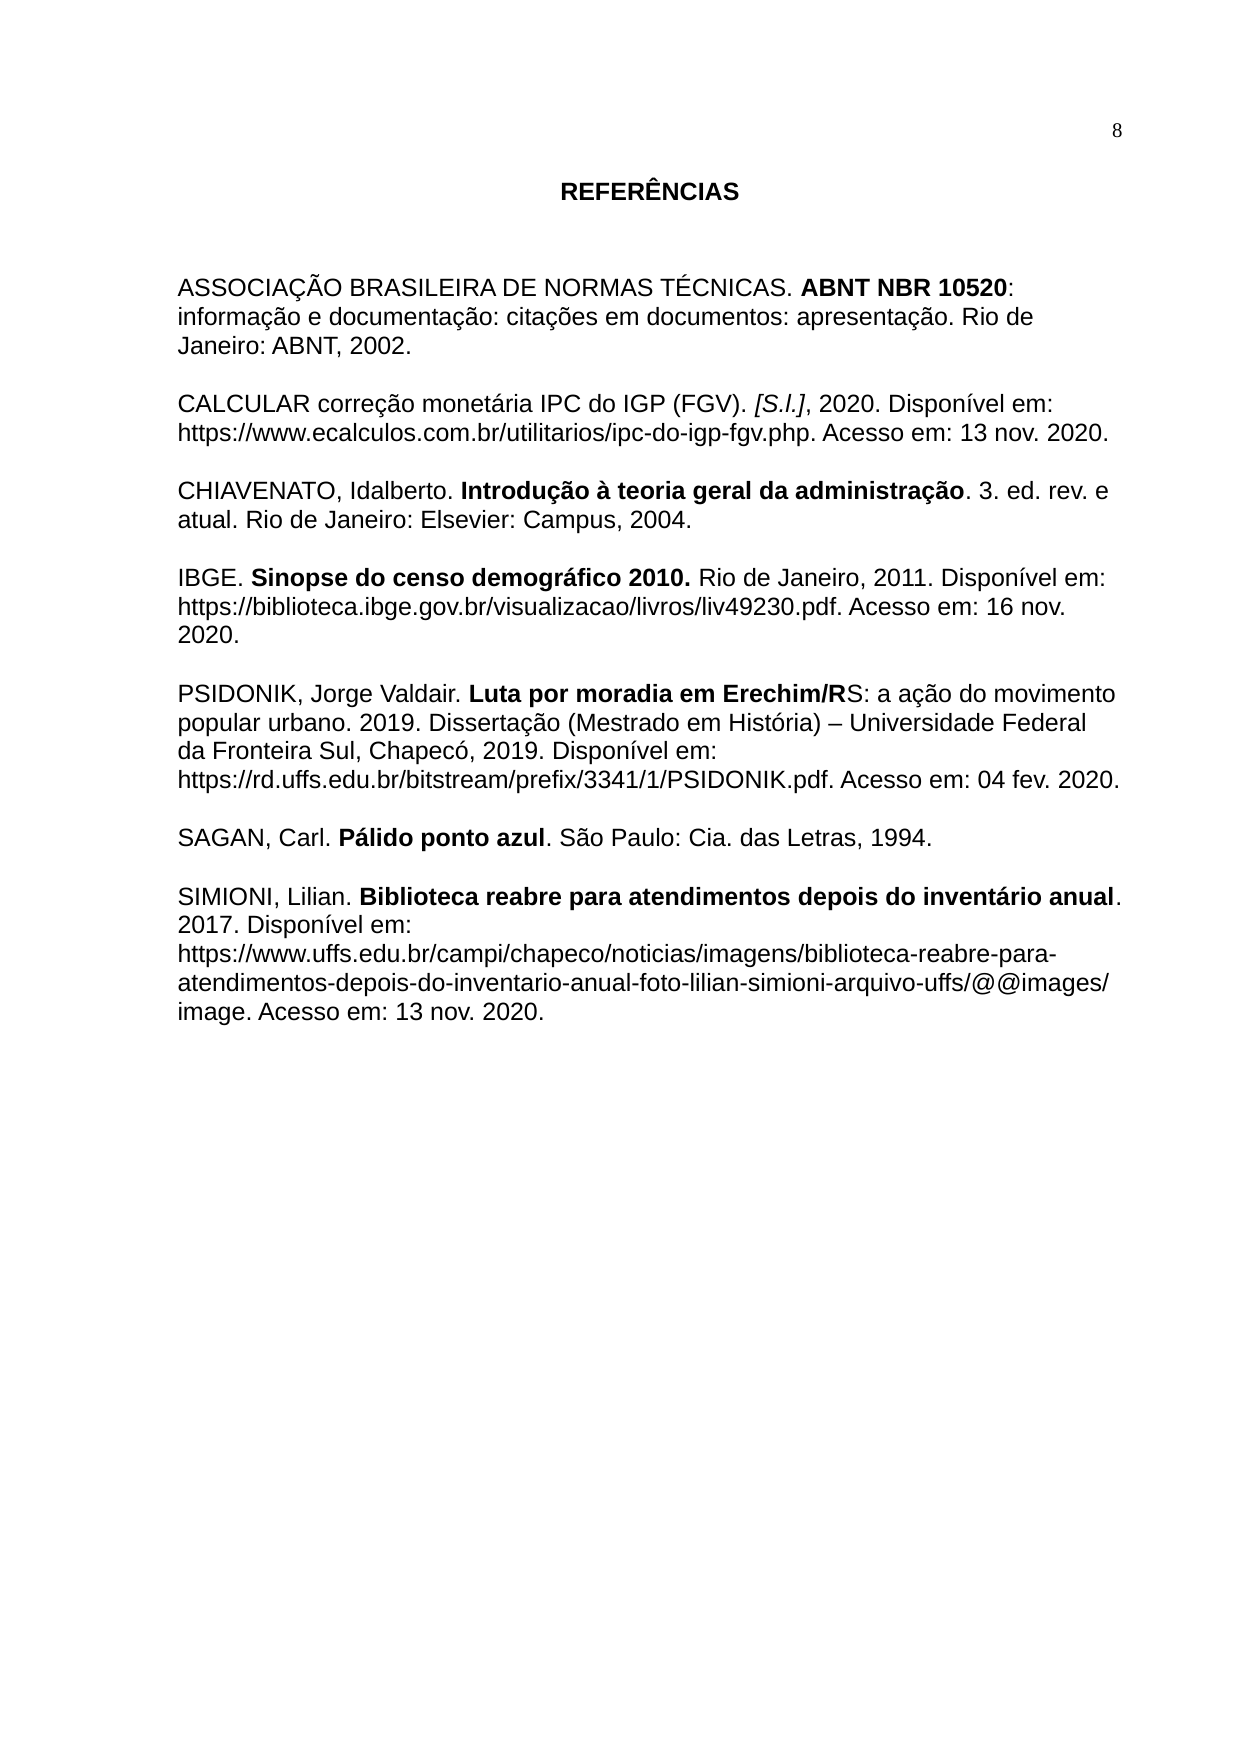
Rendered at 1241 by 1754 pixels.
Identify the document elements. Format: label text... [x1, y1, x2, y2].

text CHIAVENATO, Idalberto. Introdução à teoria geral da administração. 3. ed. rev. e atual. Rio de Janeiro: Elsevier: Campus, 2004. [177, 476, 1122, 533]
subtitle REFERÊNCIAS [177, 177, 1122, 206]
text SIMIONI, Lilian. Biblioteca reabre para atendimentos depois do inventário anual. 2017. Disponível em: https://www.uffs.edu.br/campi/chapeco/noticias/imagens/biblioteca-reabre-para-atendimentos-depois-do-inventario-anual-foto-lilian-simioni-arquivo-uffs/@@images/image. Acesso em: 13 nov. 2020. [177, 881, 1122, 1025]
text ASSOCIAÇÃO BRASILEIRA DE NORMAS TÉCNICAS. ABNT NBR 10520: informação e documentação: citações em documentos: apresentação. Rio de Janeiro: ABNT, 2002. [177, 273, 1122, 359]
text SAGAN, Carl. Pálido ponto azul. São Paulo: Cia. das Letras, 1994. [177, 823, 1122, 852]
text CALCULAR correção monetária IPC do IGP (FGV). [S.l.], 2020. Disponível em: https://www.ecalculos.com.br/utilitarios/ipc-do-igp-fgv.php. Acesso em: 13 nov. 2020. [177, 389, 1122, 447]
text IBGE. Sinopse do censo demográfico 2010. Rio de Janeiro, 2011. Disponível em: https://biblioteca.ibge.gov.br/visualizacao/livros/liv49230.pdf. Acesso em: 16 nov. 2020. [177, 563, 1122, 649]
text PSIDONIK, Jorge Valdair. Luta por moradia em Erechim/RS: a ação do movimento popular urbano. 2019. Dissertação (Mestrado em História) – Universidade Federal da Fronteira Sul, Chapecó, 2019. Disponível em: https://rd.uffs.edu.br/bitstream/prefix/3341/1/PSIDONIK.pdf. Acesso em: 04 fev. 2020. [177, 679, 1122, 794]
